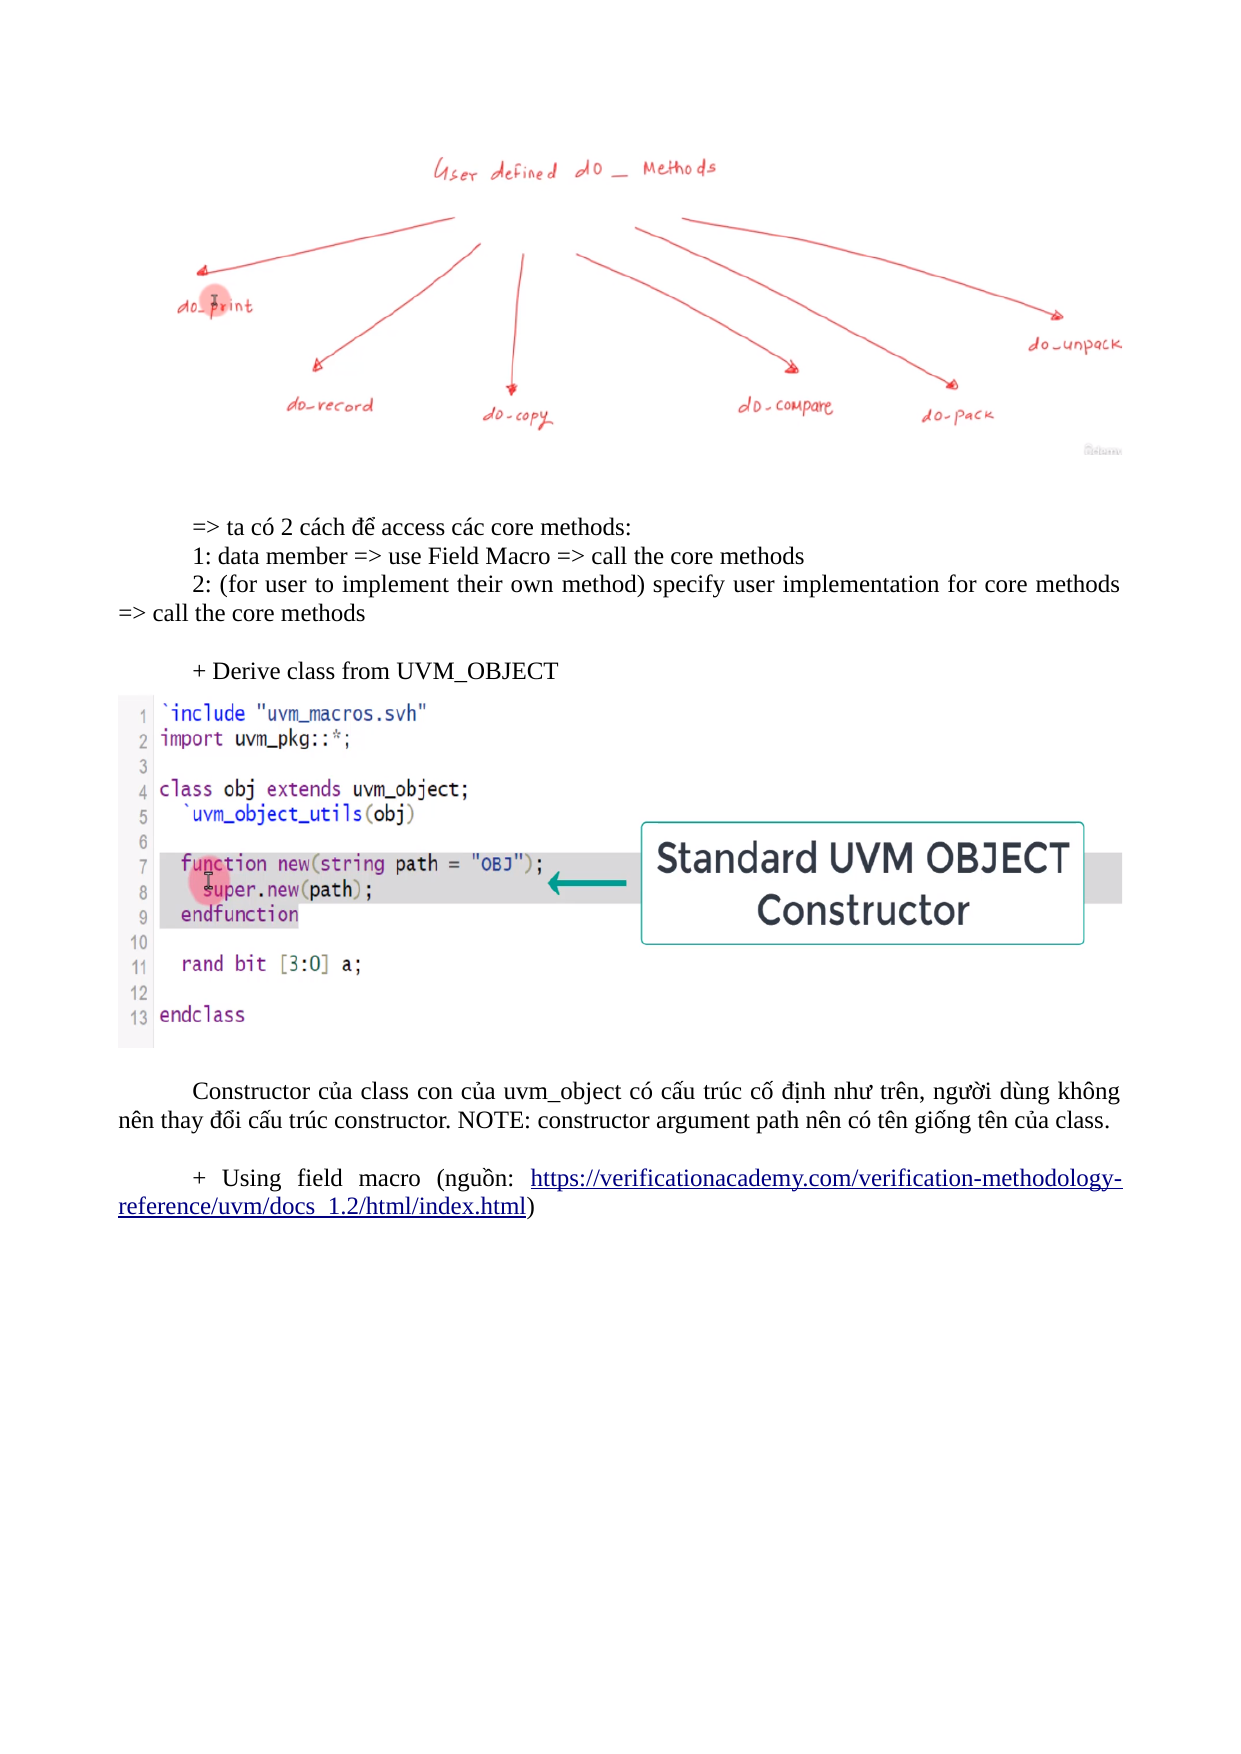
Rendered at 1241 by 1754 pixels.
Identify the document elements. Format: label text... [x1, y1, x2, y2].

text Constructor của class con của uvm_object có cấu trúc cố định như trên, người dùng không nên thay đổi cấu trúc constructor. NOTE: constructor argument path nên có tên giống tên của class. [118, 1048, 1122, 1134]
text + Derive class from UVM_OBJECT [118, 656, 1122, 684]
text 2: (for user to implement their own method) specify user implementation for core methods => call the core methods [118, 569, 1122, 627]
picture [118, 684, 1123, 1048]
text 1: data member => use Field Macro => call the core methods [118, 541, 1122, 569]
text + Using field macro (nguồn: https://verificationacademy.com/verification-methodology-reference/uvm/docs_1.2/html/index.html) [118, 1163, 1122, 1220]
picture [118, 118, 1123, 455]
text => ta có 2 cách để access các core methods: [118, 512, 1122, 541]
